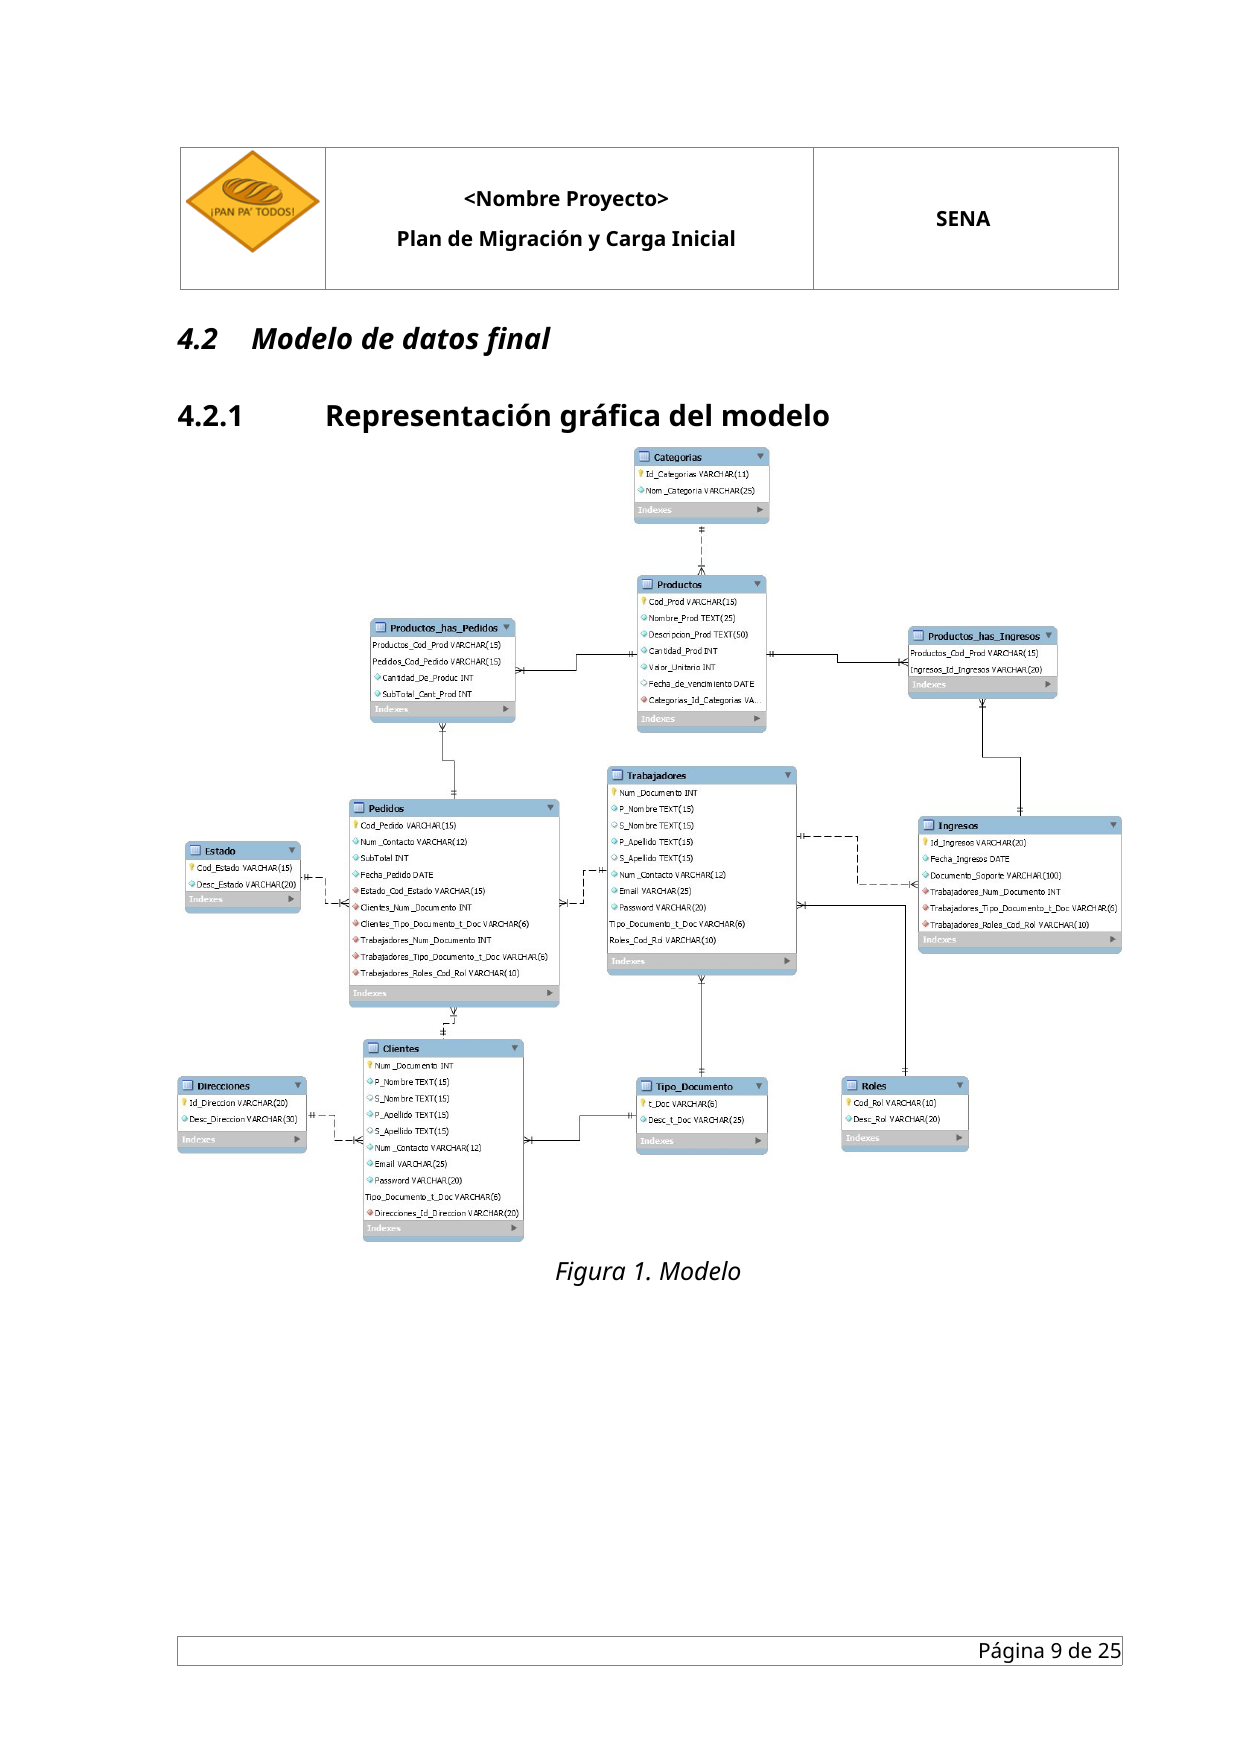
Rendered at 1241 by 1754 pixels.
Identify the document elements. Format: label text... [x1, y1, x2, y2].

subtitle Representación gráfica del modelo [177, 396, 1122, 435]
text Figura 1. Modelo [177, 1254, 1122, 1288]
subtitle Modelo de datos final [177, 318, 1122, 358]
